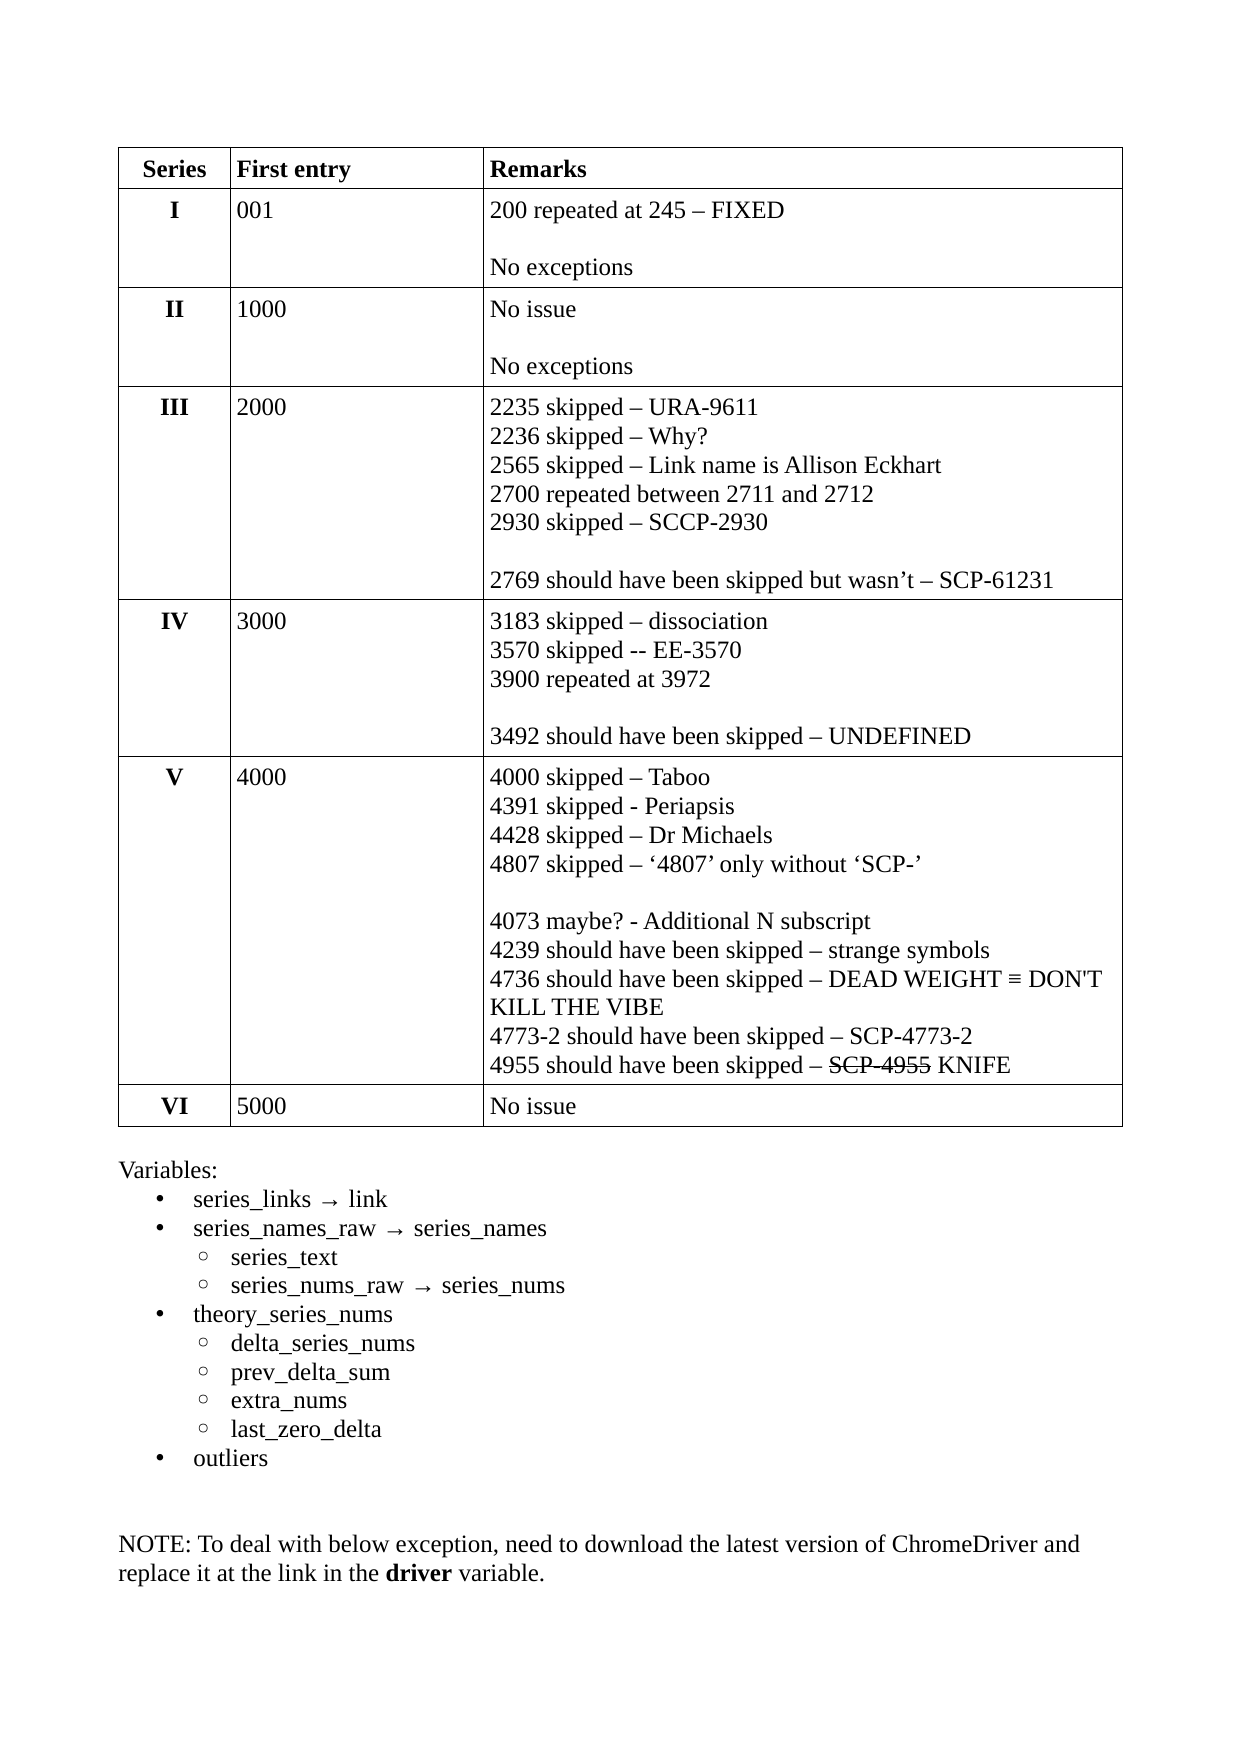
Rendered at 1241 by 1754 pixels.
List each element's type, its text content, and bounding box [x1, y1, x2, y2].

table_cell V [119, 757, 230, 1084]
table_cell 1000 [231, 288, 483, 386]
list series_nums_raw → series_nums [193, 1270, 1122, 1299]
table_cell 4000 [231, 757, 483, 1084]
table_cell II [119, 288, 230, 386]
list theory_series_nums [156, 1299, 1122, 1328]
list prev_delta_sum [193, 1357, 1122, 1385]
table_cell 001 [231, 189, 483, 287]
list outliers [156, 1443, 1122, 1472]
table_header Series [119, 148, 230, 188]
list delta_series_nums [193, 1328, 1122, 1357]
table_cell VI [119, 1085, 230, 1126]
list last_zero_delta [193, 1414, 1122, 1443]
table_cell III [119, 387, 230, 599]
table_cell 2235 skipped – URA-9611 2236 skipped – Why? 2565 skipped – Link name is Allison Eckhart 2700 repeated between 2711 and 2712 2930 skipped – SCCP-2930 2769 should have been skipped but wasn’t – SCP-61231 [484, 387, 1122, 599]
text Variables: [118, 1155, 1122, 1184]
table_header First entry [231, 148, 483, 188]
table_cell 3000 [231, 600, 483, 756]
list series_text [193, 1242, 1122, 1270]
table_cell IV [119, 600, 230, 756]
text NOTE: To deal with below exception, need to download the latest version of ChromeDriver and replace it at the link in the driver variable. [118, 1529, 1122, 1587]
table_cell No issue No exceptions [484, 288, 1122, 386]
list series_names_raw → series_names [156, 1213, 1122, 1242]
list series_links → link [156, 1184, 1122, 1213]
list extra_nums [193, 1385, 1122, 1414]
table_cell 4000 skipped – Taboo 4391 skipped - Periapsis 4428 skipped – Dr Michaels 4807 skipped – ‘4807’ only without ‘SCP-’ 4073 maybe? - Additional N subscript 4239 should have been skipped – strange symbols 4736 should have been skipped – DEAD WEIGHT ≡ DON'T KILL THE VIBE 4773-2 should have been skipped – SCP-4773-2 4955 should have been skipped – SCP-4955 KNIFE [484, 757, 1122, 1084]
table_cell 200 repeated at 245 – FIXED No exceptions [484, 189, 1122, 287]
table_header Remarks [484, 148, 1122, 188]
table_cell I [119, 189, 230, 287]
table_cell 5000 [231, 1085, 483, 1126]
table_cell No issue [484, 1085, 1122, 1126]
table_cell 2000 [231, 387, 483, 599]
table_cell 3183 skipped – dissociation 3570 skipped -- EE-3570 3900 repeated at 3972 3492 should have been skipped – UNDEFINED [484, 600, 1122, 756]
